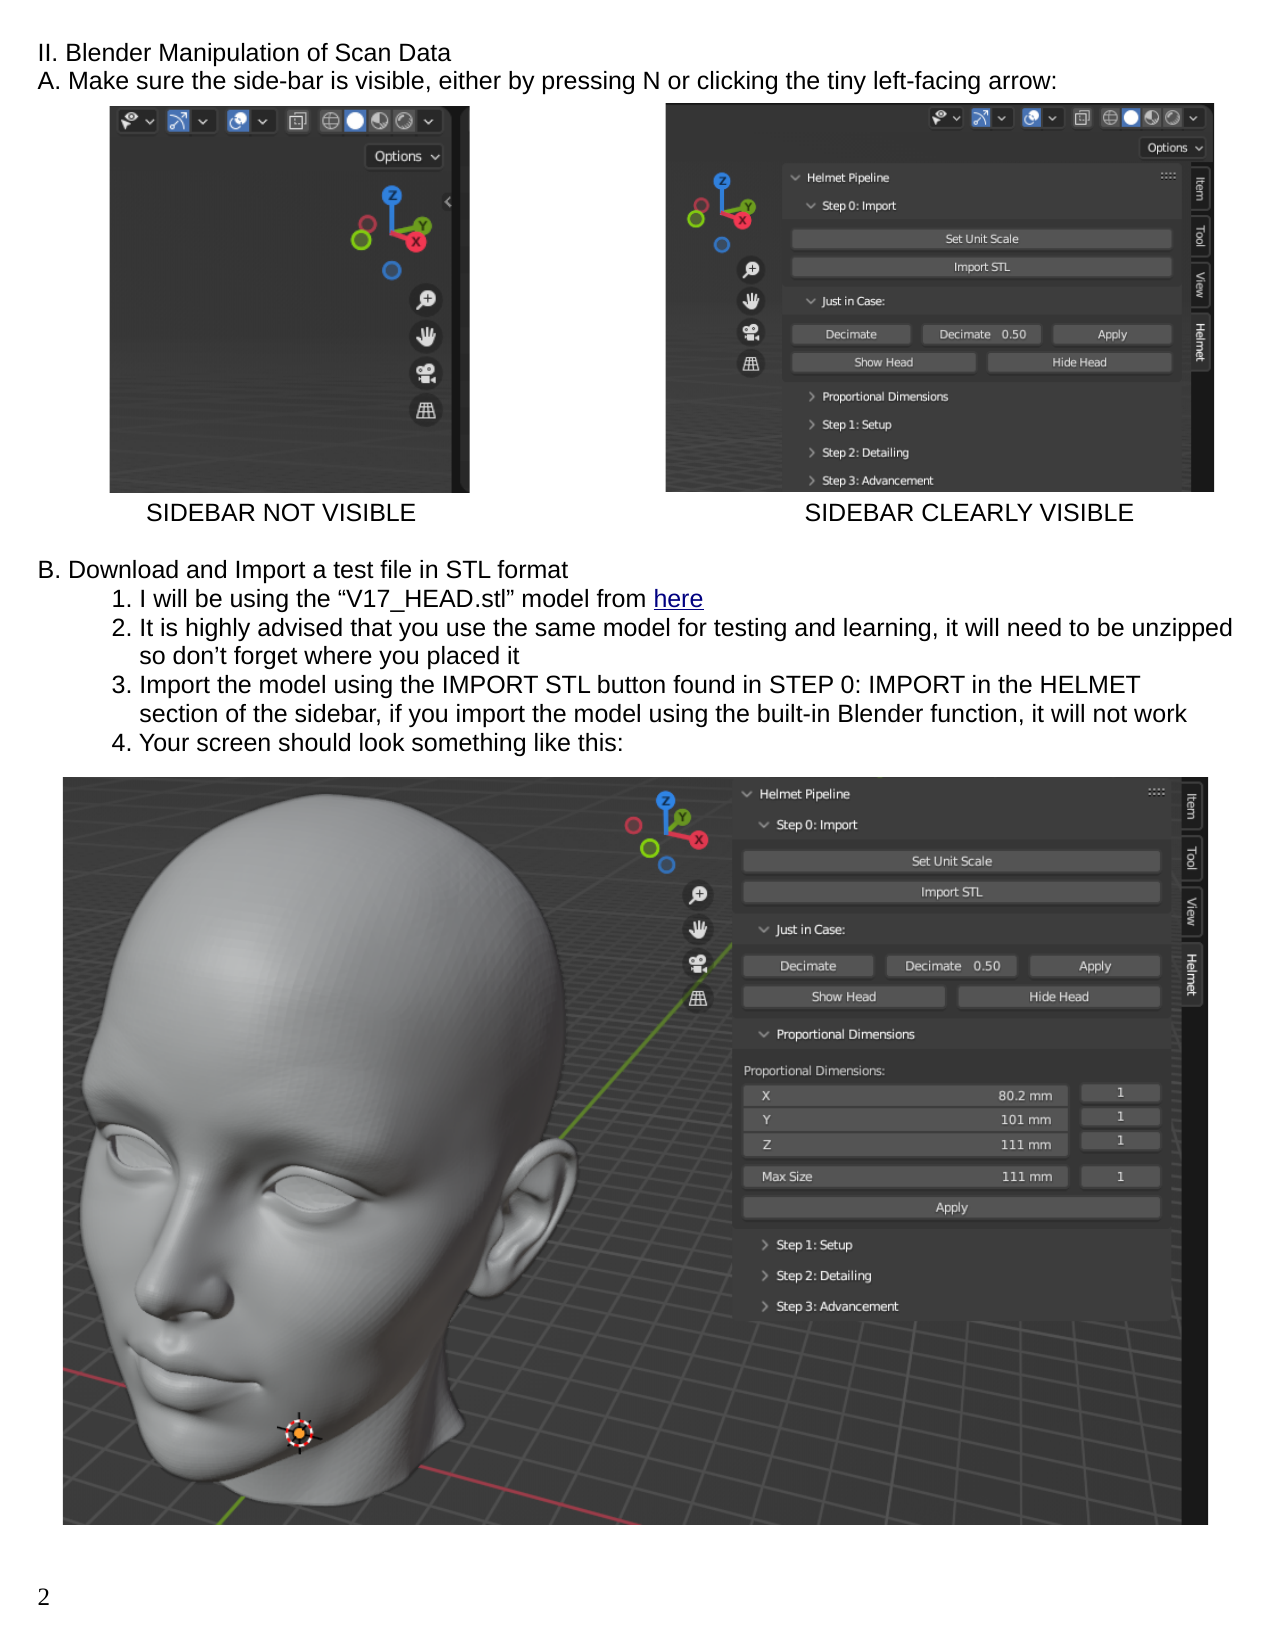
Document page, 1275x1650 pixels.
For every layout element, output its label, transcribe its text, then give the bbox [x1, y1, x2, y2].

text B. Download and Import a test file in STL format [37, 555, 1237, 584]
text 4. Your screen should look something like this: [37, 727, 1237, 756]
picture [109, 106, 470, 493]
text 1. I will be using the “V17_HEAD.stl” model from here [37, 584, 1237, 612]
text 3. Import the model using the IMPORT STL button found in STEP 0: IMPORT in the HELMET section of the sidebar, if you import the model using the built-in Blender function, it will not work [37, 670, 1237, 727]
text A. Make sure the side-bar is visible, either by pressing N or clicking the tiny left-facing arrow: [37, 66, 1237, 95]
text II. Blender Manipulation of Scan Data [37, 37, 1237, 66]
picture [62, 777, 1209, 1525]
text SIDEBAR NOT VISIBLE SIDEBAR CLEARLY VISIBLE [37, 95, 1237, 526]
picture [665, 103, 1215, 492]
text 2. It is highly advised that you use the same model for testing and learning, it will need to be unzipped so don’t forget where you placed it [37, 612, 1237, 670]
